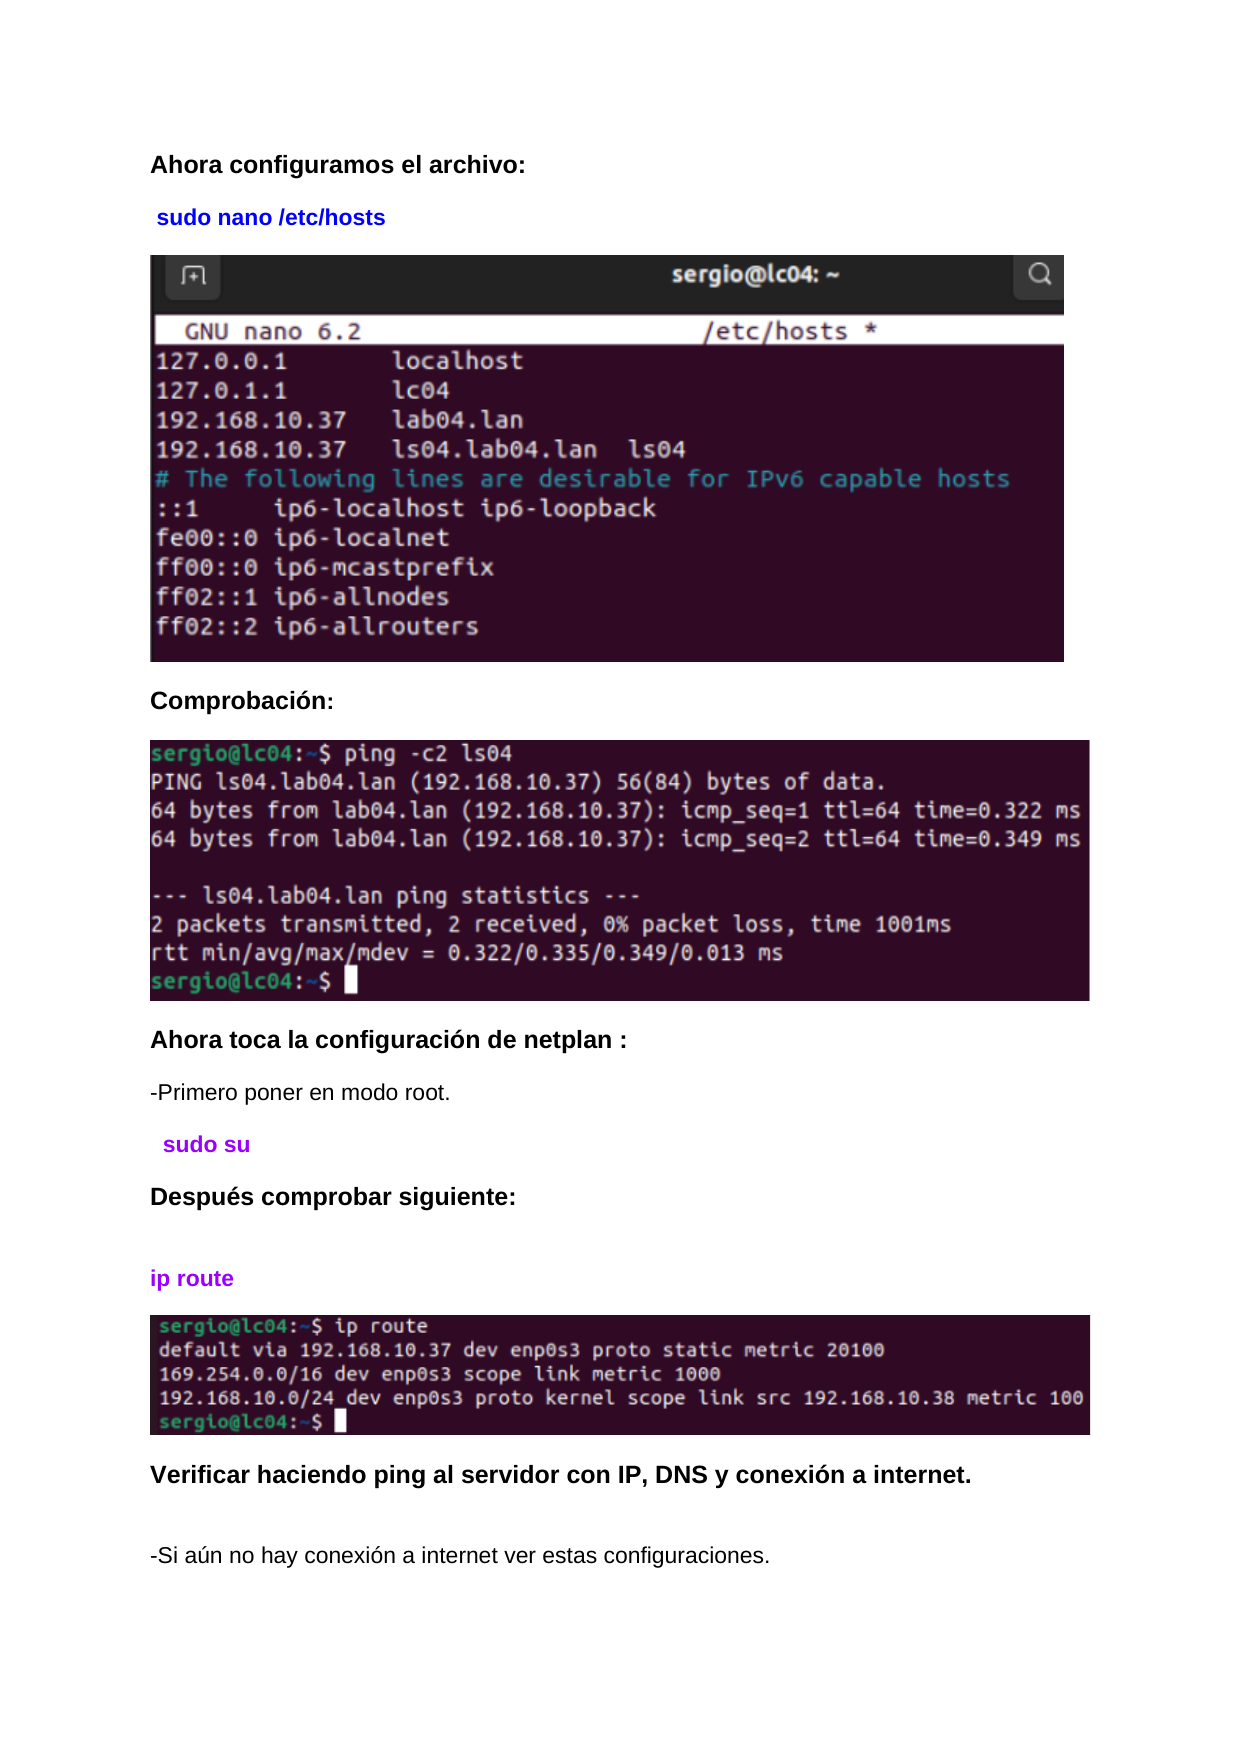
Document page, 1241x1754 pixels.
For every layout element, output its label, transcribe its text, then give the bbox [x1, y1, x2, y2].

picture [150, 1315, 1091, 1435]
text -Primero poner en modo root. [150, 1079, 1090, 1106]
text Ahora toca la configuración de netplan : [150, 1026, 1090, 1054]
text ip route [150, 1264, 1090, 1291]
text Verificar haciendo ping al servidor con IP, DNS y conexión a internet. [150, 1459, 1090, 1517]
text Después comprobar siguiente: [150, 1182, 1090, 1239]
text Comprobación: [150, 686, 1090, 715]
picture [150, 255, 1064, 662]
text sudo nano /etc/hosts [150, 204, 1090, 230]
text -Si aún no hay conexión a internet ver estas configuraciones. [150, 1542, 1090, 1595]
picture [150, 740, 1091, 1001]
text sudo su [150, 1131, 1090, 1157]
text Ahora configuramos el archivo: [150, 150, 1090, 179]
